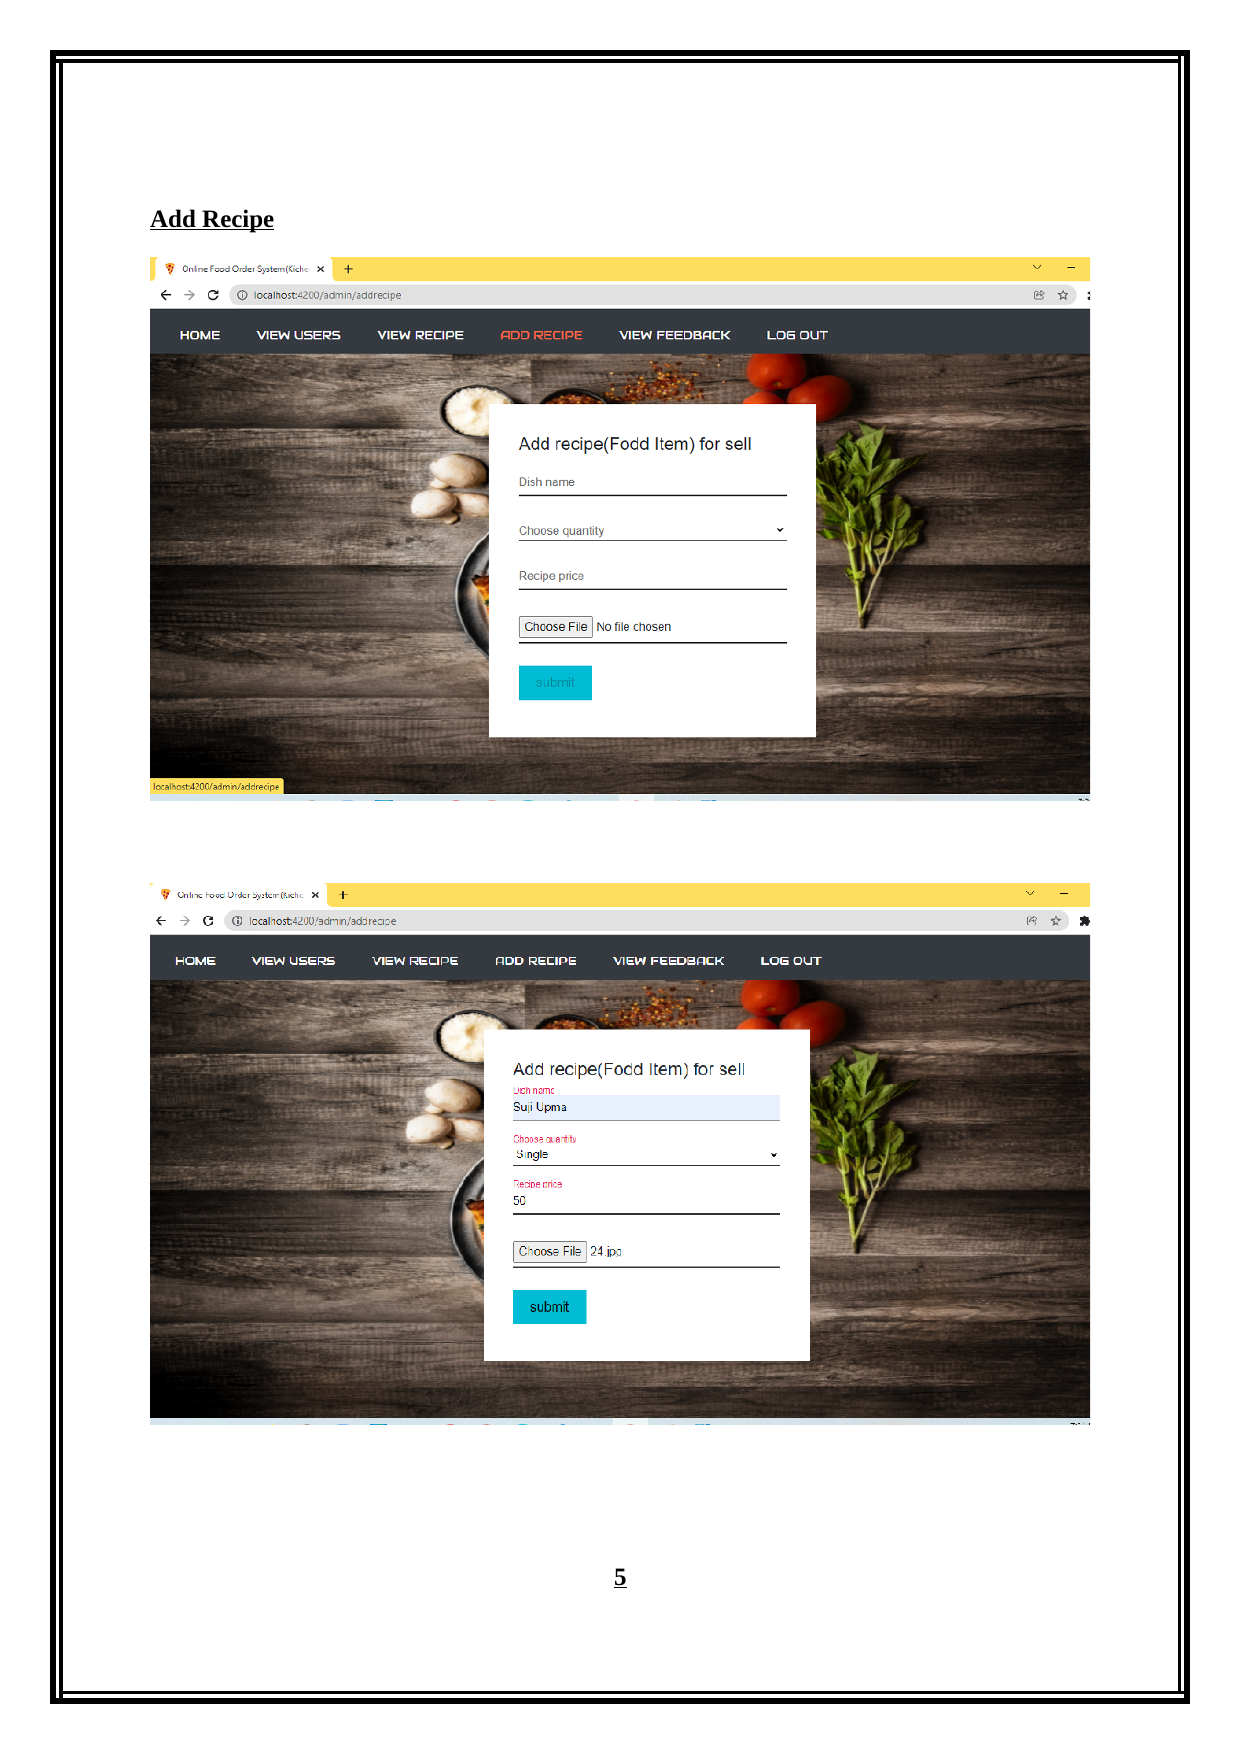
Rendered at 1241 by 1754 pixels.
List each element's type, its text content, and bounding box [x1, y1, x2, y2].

text Add Recipe [150, 204, 1090, 233]
picture [150, 257, 1091, 801]
picture [150, 883, 1091, 1425]
text 5 [150, 1562, 1090, 1591]
